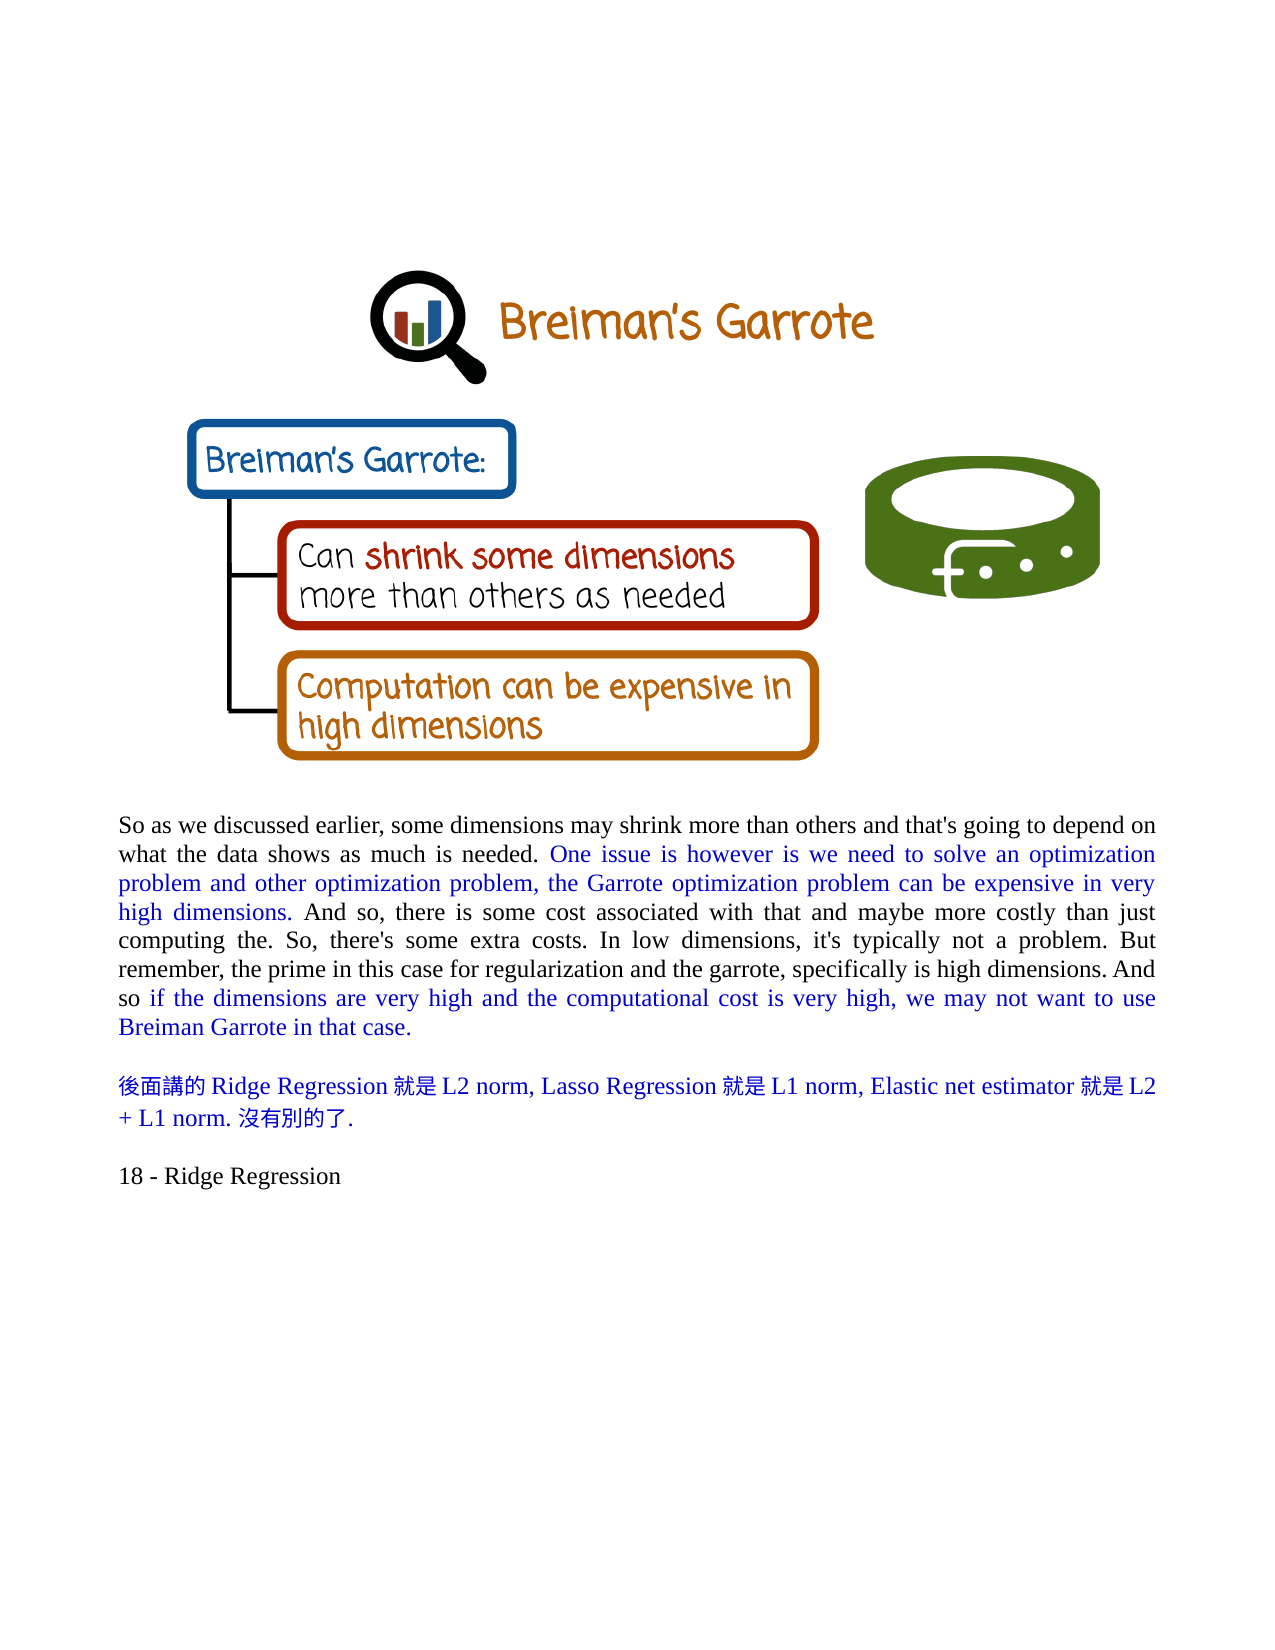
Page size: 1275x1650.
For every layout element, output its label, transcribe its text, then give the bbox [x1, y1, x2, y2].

text 後面講的Ridge Regression就是L2 norm, Lasso Regression就是L1 norm, Elastic net estimator就是L2 + L1 norm. 沒有別的了. [118, 1069, 1157, 1132]
picture [118, 261, 1157, 782]
text So as we discussed earlier, some dimensions may shrink more than others and that's going to depend on what the data shows as much is needed. One issue is however is we need to solve an optimization problem and other optimization problem, the Garrote optimization problem can be expensive in very high dimensions. And so, there is some cost associated with that and maybe more costly than just computing the. So, there's some extra costs. In low dimensions, it's typically not a problem. But remember, the prime in this case for regularization and the garrote, specifically is high dimensions. And so if the dimensions are very high and the computational cost is very high, we may not want to use Breiman Garrote in that case. [118, 810, 1157, 1040]
text 18 - Ridge Regression [118, 1161, 1157, 1190]
